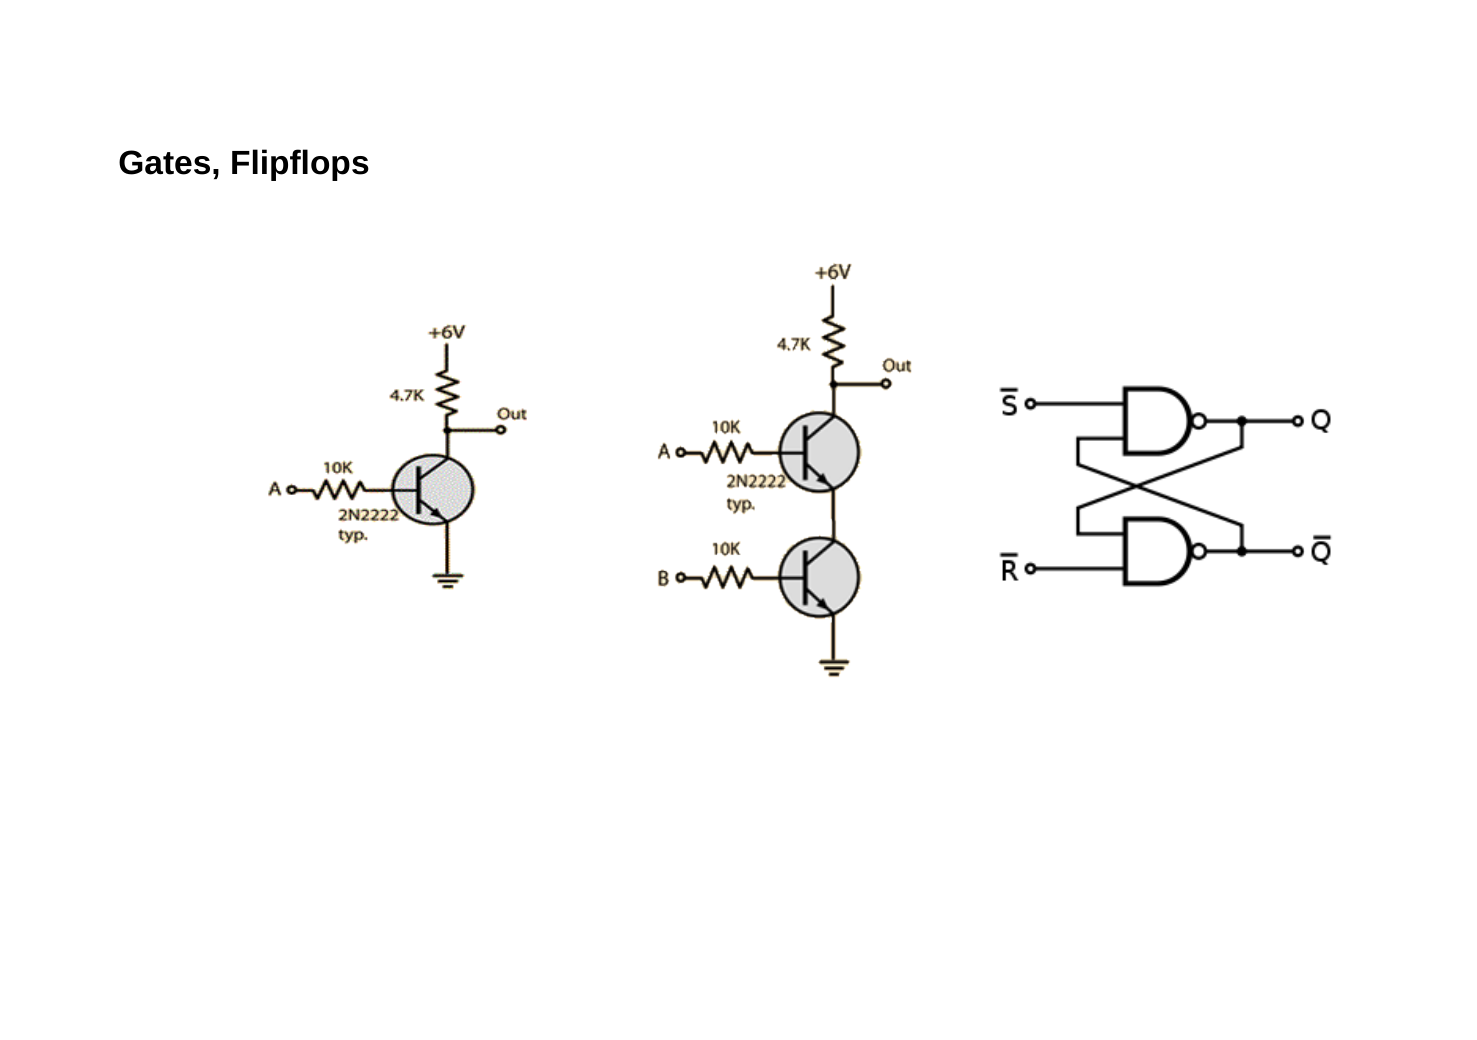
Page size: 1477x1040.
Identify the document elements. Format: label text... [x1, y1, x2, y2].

picture [232, 306, 570, 707]
subtitle Gates, Flipflops [118, 143, 1358, 182]
picture [992, 378, 1337, 595]
picture [622, 242, 954, 701]
